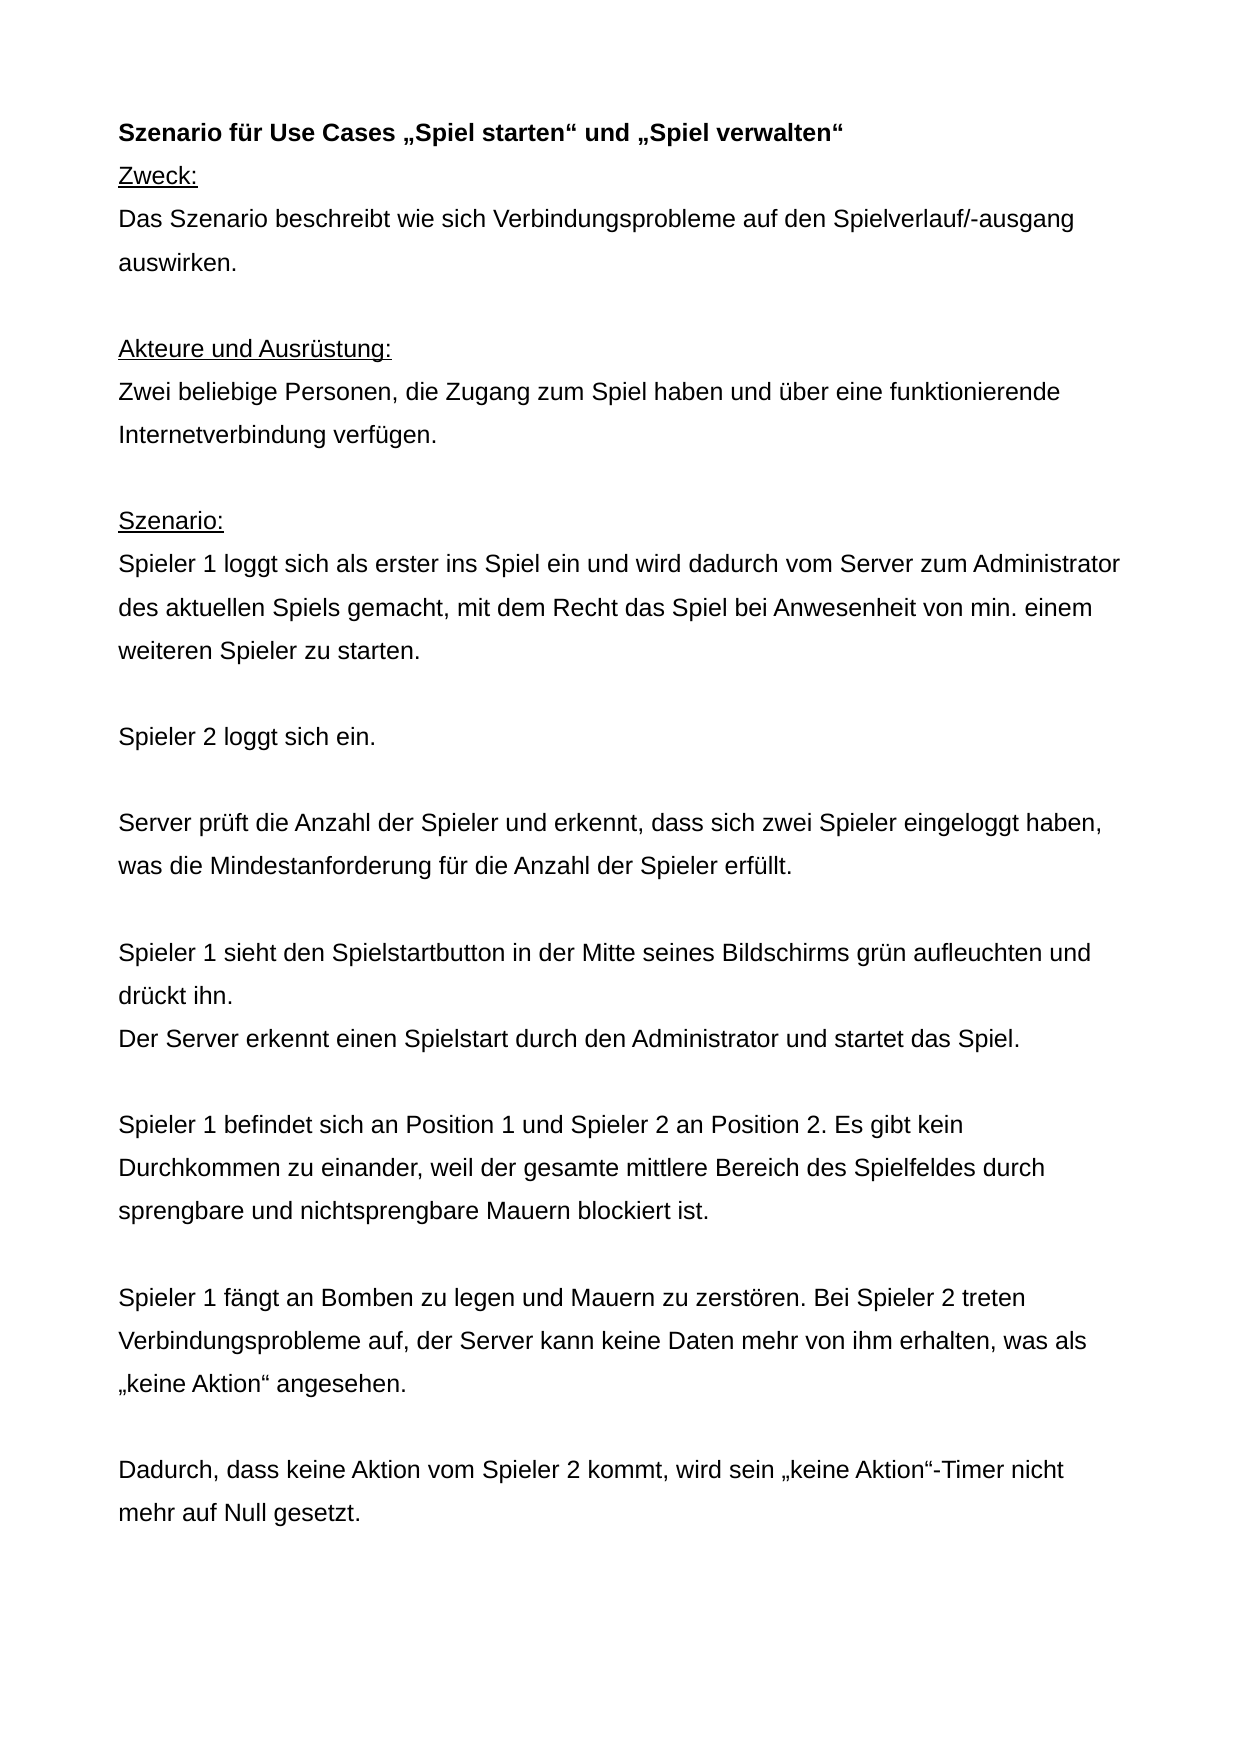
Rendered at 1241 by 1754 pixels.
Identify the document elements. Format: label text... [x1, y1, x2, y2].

text Spieler 1 fängt an Bomben zu legen und Mauern zu zerstören. Bei Spieler 2 treten Verbindungsprobleme auf, der Server kann keine Daten mehr von ihm erhalten, was als „keine Aktion“ angesehen. [118, 1282, 1122, 1441]
text Spieler 1 befindet sich an Position 1 und Spieler 2 an Position 2. Es gibt kein Durchkommen zu einander, weil der gesamte mittlere Bereich des Spielfeldes durch sprengbare und nichtsprengbare Mauern blockiert ist. [118, 1110, 1122, 1268]
text Spieler 1 sieht den Spielstartbutton in der Mitte seines Bildschirms grün aufleuchten und drückt ihn. [118, 937, 1122, 1009]
text Server prüft die Anzahl der Spieler und erkennt, dass sich zwei Spieler eingeloggt haben, was die Mindestanforderung für die Anzahl der Spieler erfüllt. [118, 808, 1122, 923]
text Dadurch, dass keine Aktion vom Spieler 2 kommt, wird sein „keine Aktion“-Timer nicht mehr auf Null gesetzt. [118, 1455, 1122, 1570]
text Zwei beliebige Personen, die Zugang zum Spiel haben und über eine funktionierende Internetverbindung verfügen. [118, 377, 1122, 449]
text Szenario: [118, 506, 1122, 535]
text Zweck: [118, 161, 1122, 190]
text Akteure und Ausrüstung: [118, 334, 1122, 362]
text Spieler 1 loggt sich als erster ins Spiel ein und wird dadurch vom Server zum Administrator des aktuellen Spiels gemacht, mit dem Recht das Spiel bei Anwesenheit von min. einem weiteren Spieler zu starten. [118, 549, 1122, 707]
text Der Server erkennt einen Spielstart durch den Administrator und startet das Spiel. [118, 1024, 1122, 1096]
text Das Szenario beschreibt wie sich Verbindungsprobleme auf den Spielverlauf/-ausgang auswirken. [118, 204, 1122, 276]
text Szenario für Use Cases „Spiel starten“ und „Spiel verwalten“ [118, 118, 1122, 147]
text Spieler 2 loggt sich ein. [118, 722, 1122, 794]
